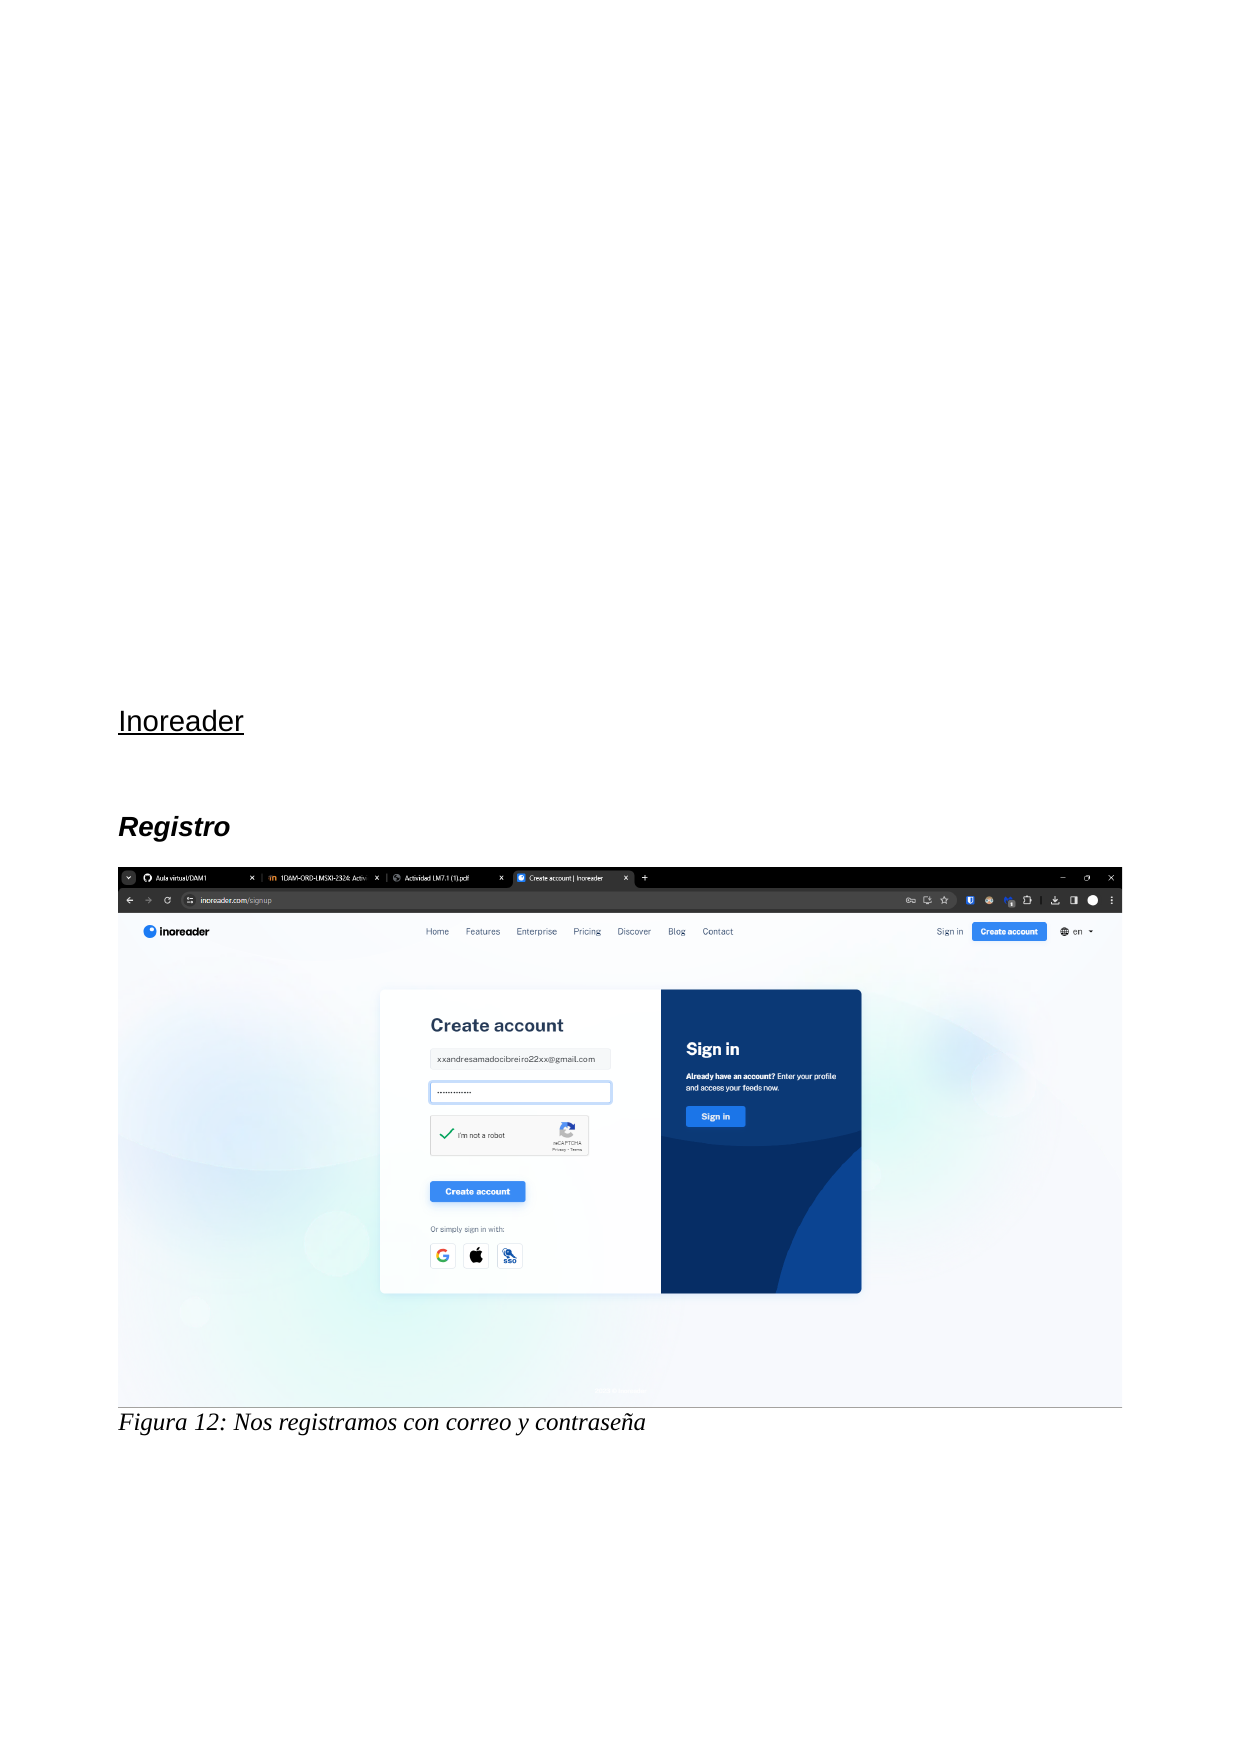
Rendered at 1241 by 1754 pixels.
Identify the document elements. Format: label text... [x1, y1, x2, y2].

subtitle Registro [118, 810, 1122, 842]
picture [118, 867, 1123, 1408]
text Figura 12: Nos registramos con correo y contraseña [118, 1408, 1122, 1436]
subtitle Inoreader [118, 704, 1122, 738]
